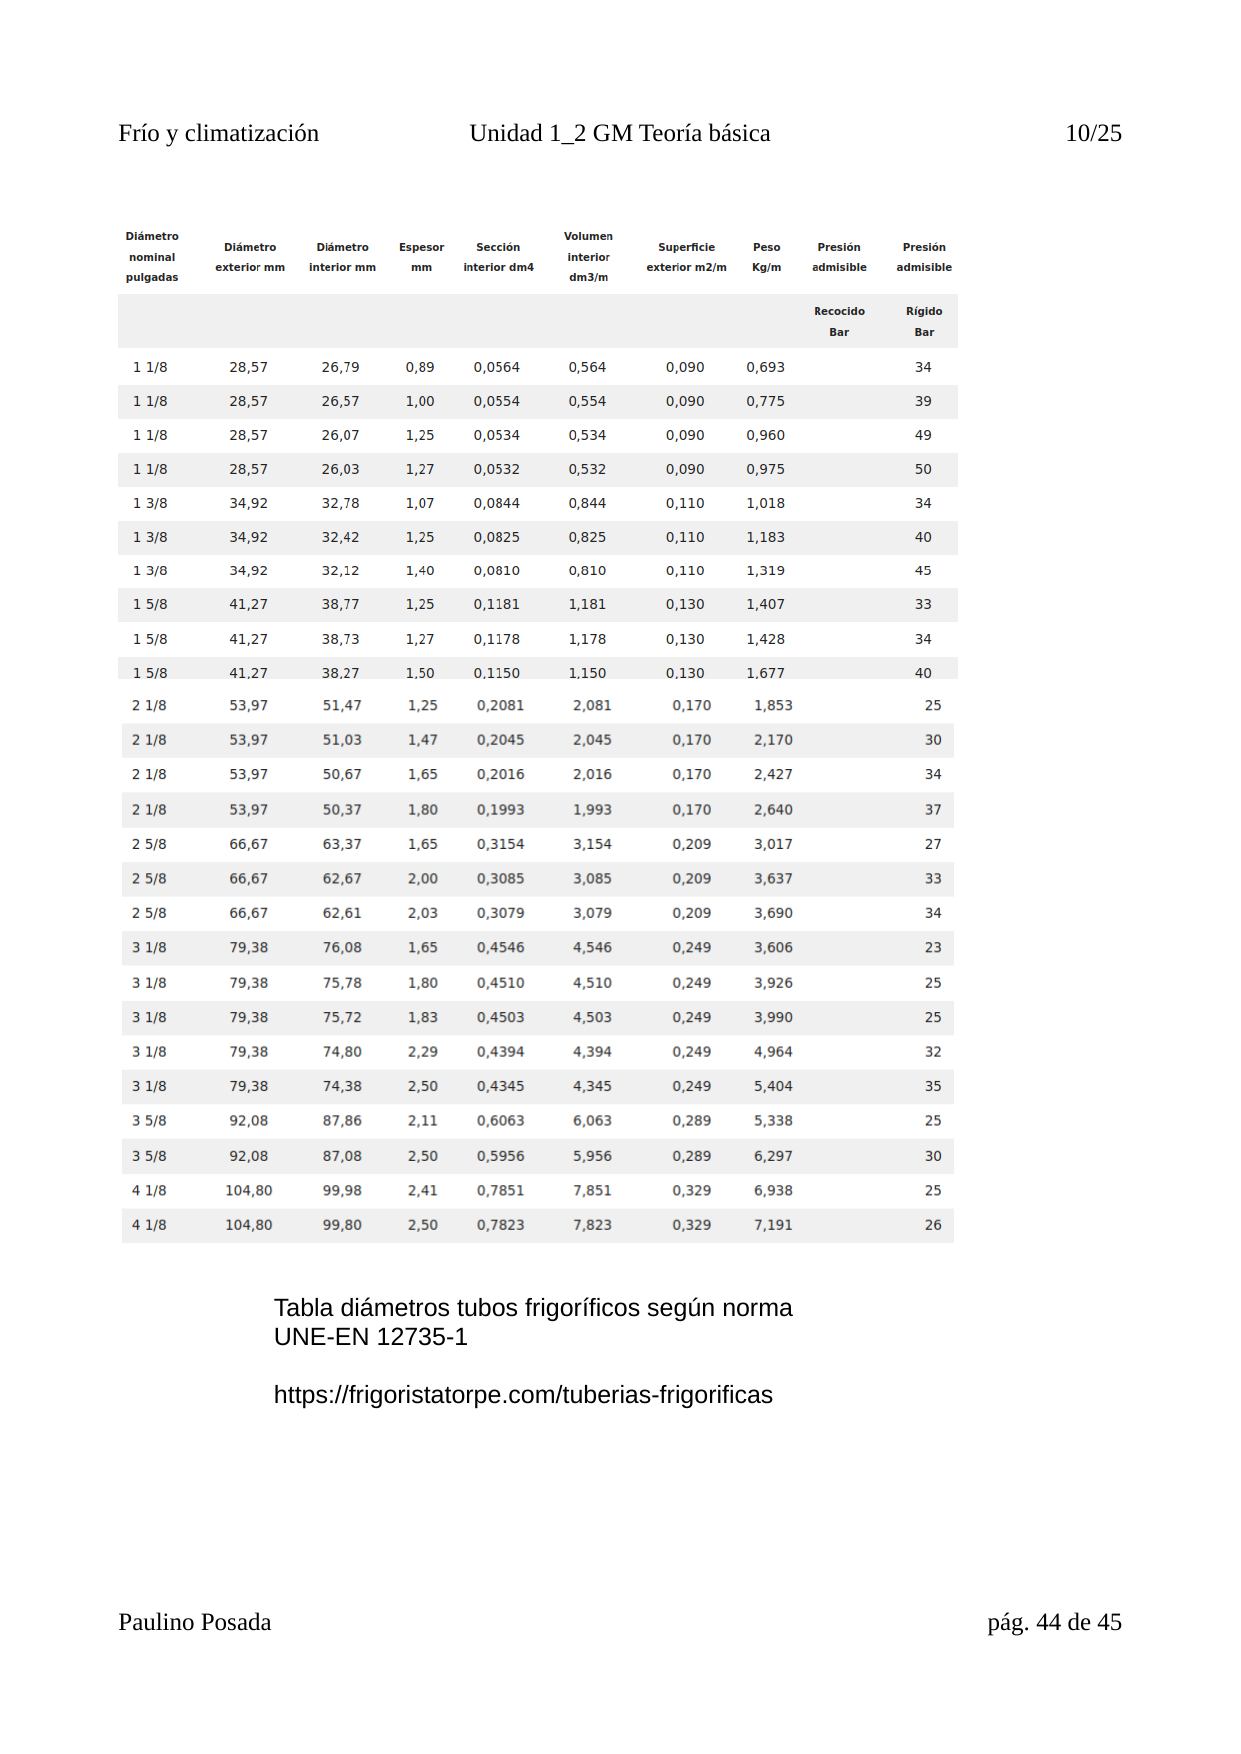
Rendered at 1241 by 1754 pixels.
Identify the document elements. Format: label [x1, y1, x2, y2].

picture [122, 689, 954, 1244]
picture [118, 231, 958, 348]
picture [118, 351, 958, 679]
